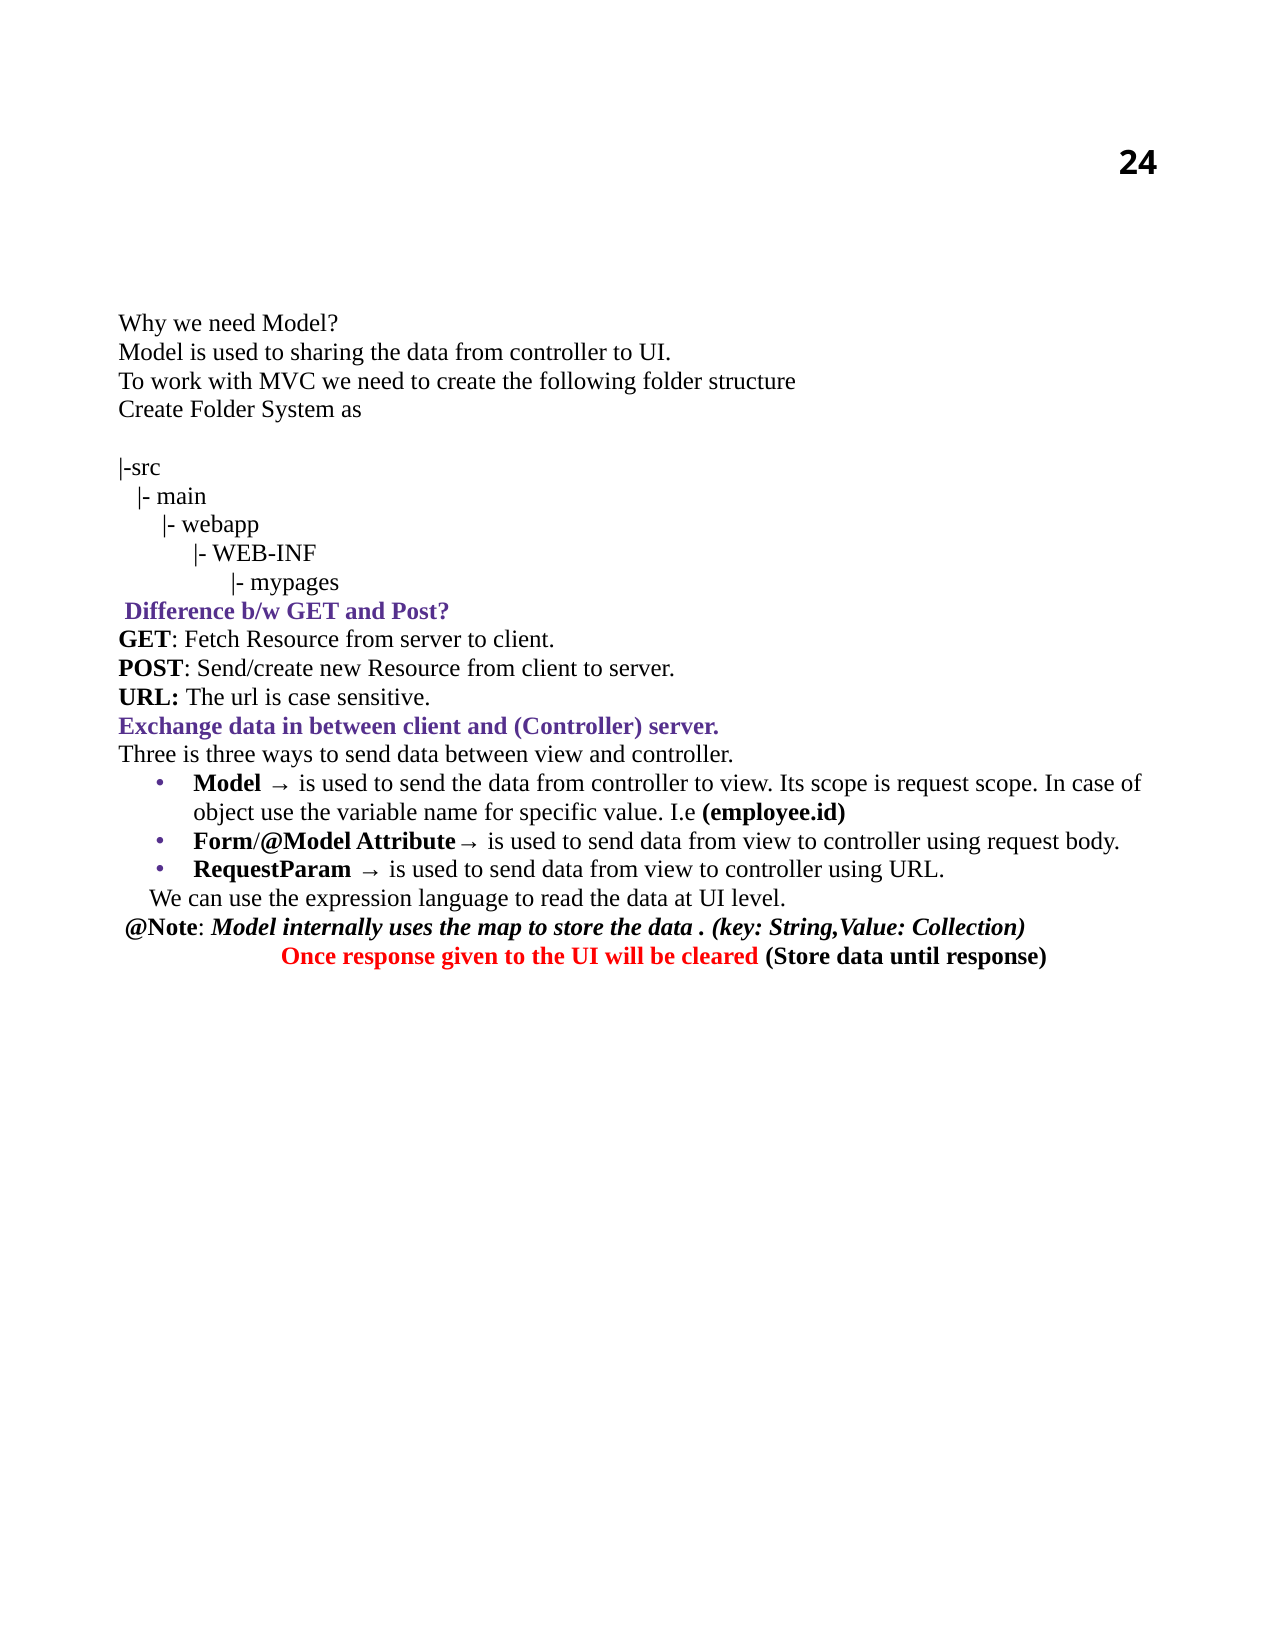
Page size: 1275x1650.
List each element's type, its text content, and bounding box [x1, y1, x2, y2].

list Model → is used to send the data from controller to view. Its scope is request scope. In case of object use the variable name for specific value. I.e (employee.id) [156, 768, 1157, 826]
text |- webapp [118, 509, 1157, 538]
text Three is three ways to send data between view and controller. [118, 739, 1157, 768]
list Form/@Model Attribute→ is used to send data from view to controller using request body. [156, 826, 1157, 854]
text POST: Send/create new Resource from client to server. [118, 653, 1157, 682]
text Model is used to sharing the data from controller to UI. [118, 337, 1157, 366]
text |- main [118, 481, 1157, 509]
list RequestParam → is used to send data from view to controller using URL. [156, 854, 1157, 883]
text Once response given to the UI will be cleared (Store data until response) [118, 941, 1157, 969]
text |- WEB-INF [118, 538, 1157, 567]
text URL: The url is case sensitive. [118, 682, 1157, 711]
text GET: Fetch Resource from server to client. [118, 624, 1157, 653]
text Difference b/w GET and Post? [118, 596, 1157, 624]
text |-src [118, 452, 1157, 481]
text Create Folder System as [118, 394, 1157, 423]
text |- mypages [118, 567, 1157, 596]
text We can use the expression language to read the data at UI level. [118, 883, 1157, 912]
text To work with MVC we need to create the following folder structure [118, 366, 1157, 394]
text Exchange data in between client and (Controller) server. [118, 711, 1157, 739]
text @Note: Model internally uses the map to store the data . (key: String,Value: Collection) [118, 912, 1157, 941]
text Why we need Model? [118, 308, 1157, 337]
